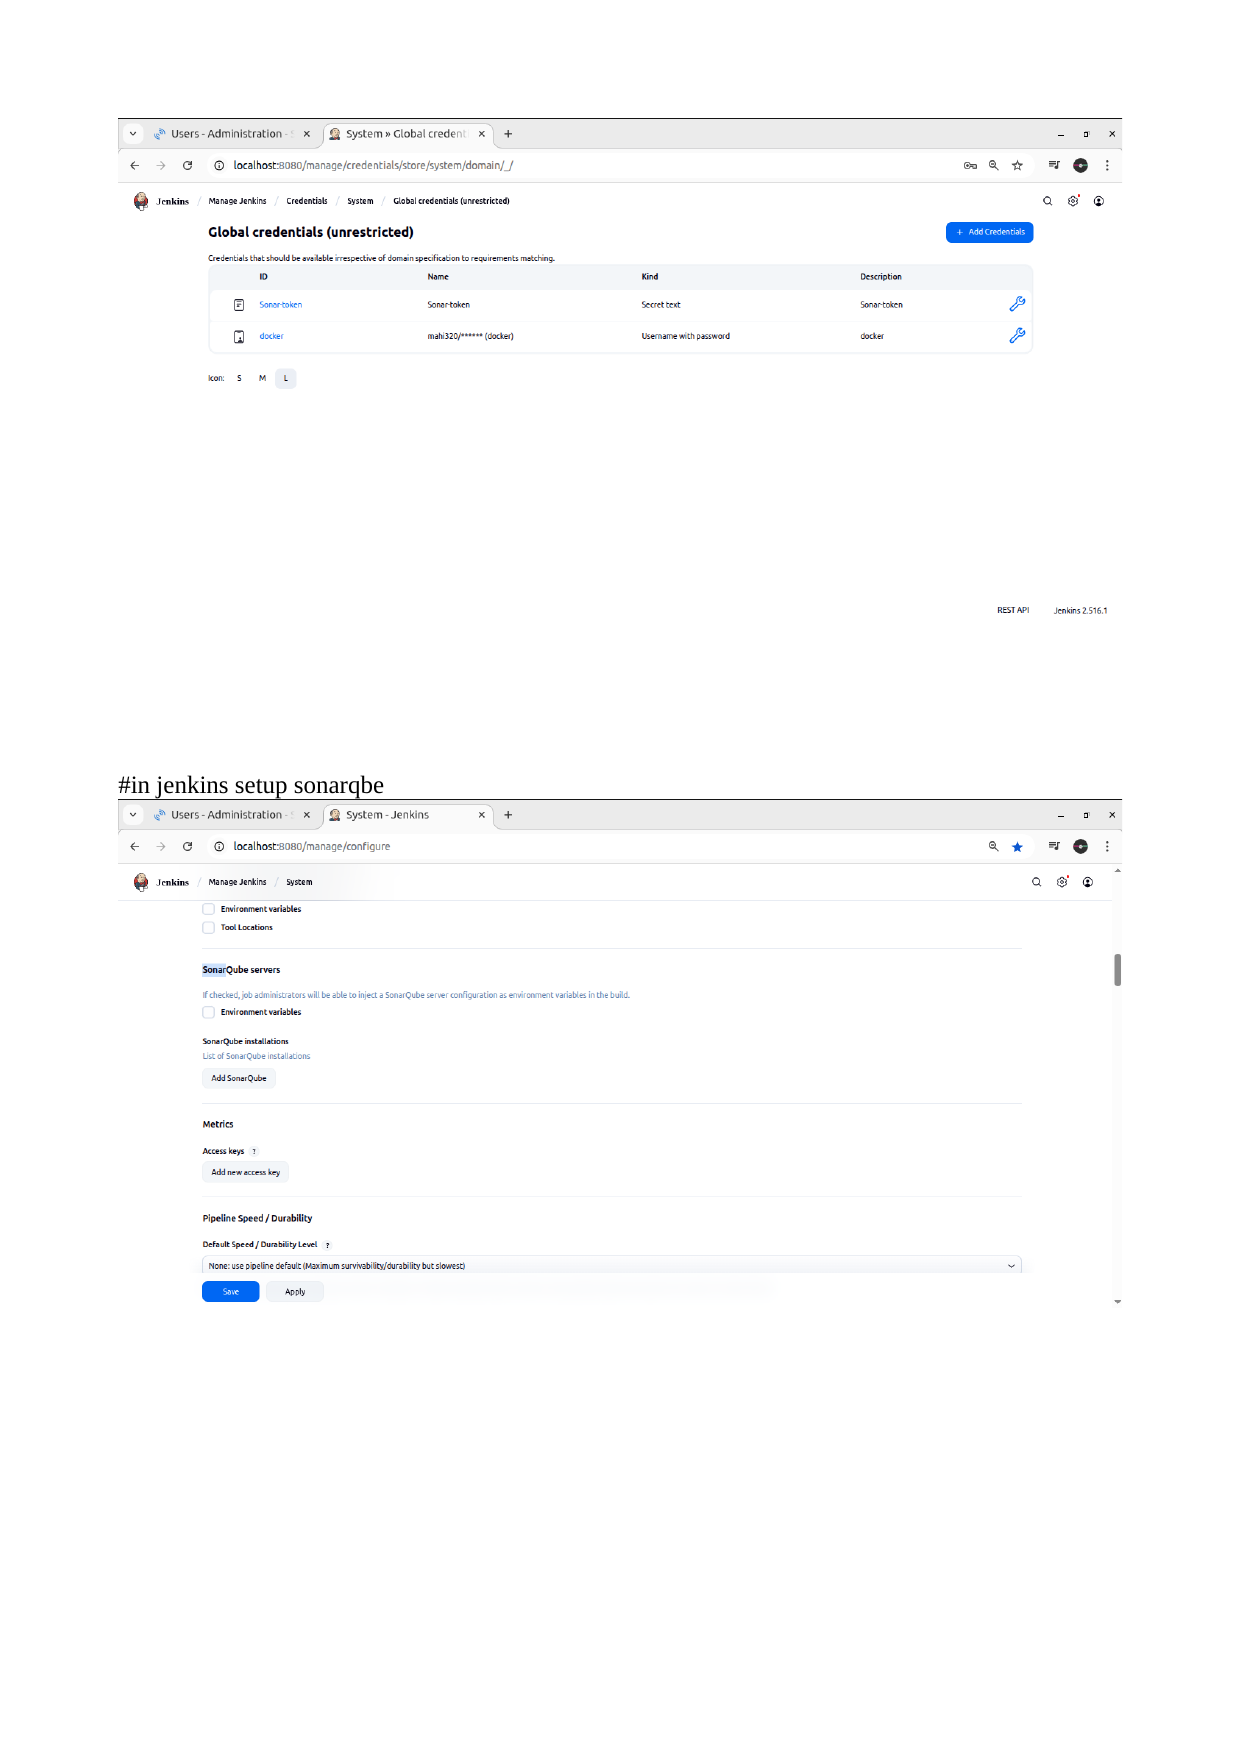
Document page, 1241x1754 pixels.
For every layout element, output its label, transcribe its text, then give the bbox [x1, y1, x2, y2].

text #in jenkins setup sonarqbe [118, 770, 1122, 799]
picture [118, 118, 1123, 627]
picture [118, 799, 1123, 1308]
